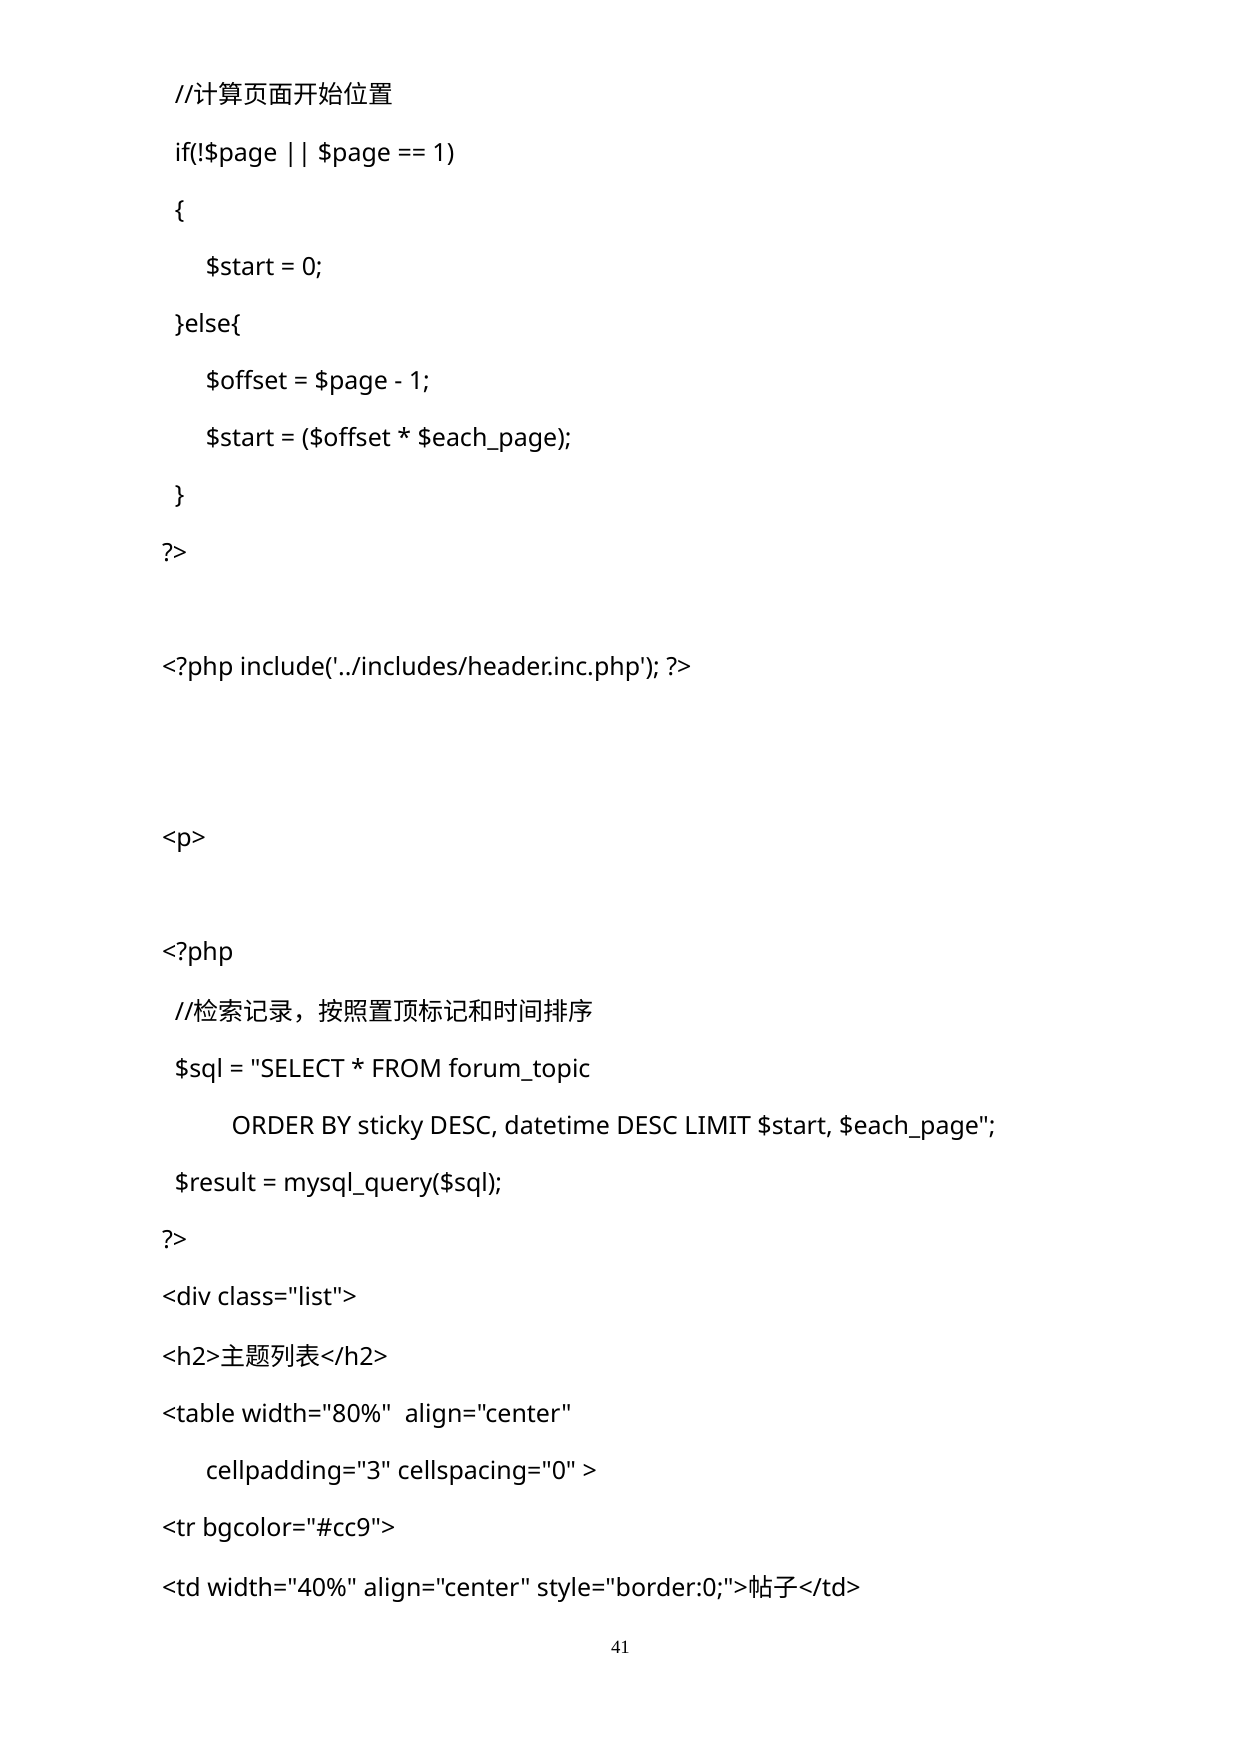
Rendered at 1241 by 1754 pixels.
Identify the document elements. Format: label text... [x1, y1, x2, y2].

text <p> [118, 820, 1122, 854]
text ?> [118, 534, 1122, 568]
text $start = 0; [118, 249, 1122, 283]
text if(!$page || $page == 1) [118, 135, 1122, 169]
text $start = ($offset * $each_page); [118, 420, 1122, 454]
text //检索记录，按照置顶标记和时间排序 [118, 991, 1122, 1027]
text $offset = $page - 1; [118, 363, 1122, 397]
text <?php include('../includes/header.inc.php'); ?> [118, 648, 1122, 682]
text <table width="80%" align="center" [118, 1396, 1122, 1430]
text cellpadding="3" cellspacing="0" > [118, 1453, 1122, 1487]
text <?php [118, 934, 1122, 968]
text { [118, 192, 1122, 226]
text ORDER BY sticky DESC, datetime DESC LIMIT $start, $each_page"; [118, 1108, 1122, 1142]
text ?> [118, 1222, 1122, 1256]
text <td width="40%" align="center" style="border:0;">帖子</td> [118, 1567, 1122, 1603]
text } [118, 477, 1122, 511]
text <div class="list"> [118, 1279, 1122, 1313]
text <h2>主题列表</h2> [118, 1336, 1122, 1372]
text <tr bgcolor="#cc9"> [118, 1510, 1122, 1544]
text //计算页面开始位置 [118, 75, 1122, 111]
text $sql = "SELECT * FROM forum_topic [118, 1051, 1122, 1085]
text $result = mysql_query($sql); [118, 1165, 1122, 1199]
text }else{ [118, 306, 1122, 340]
